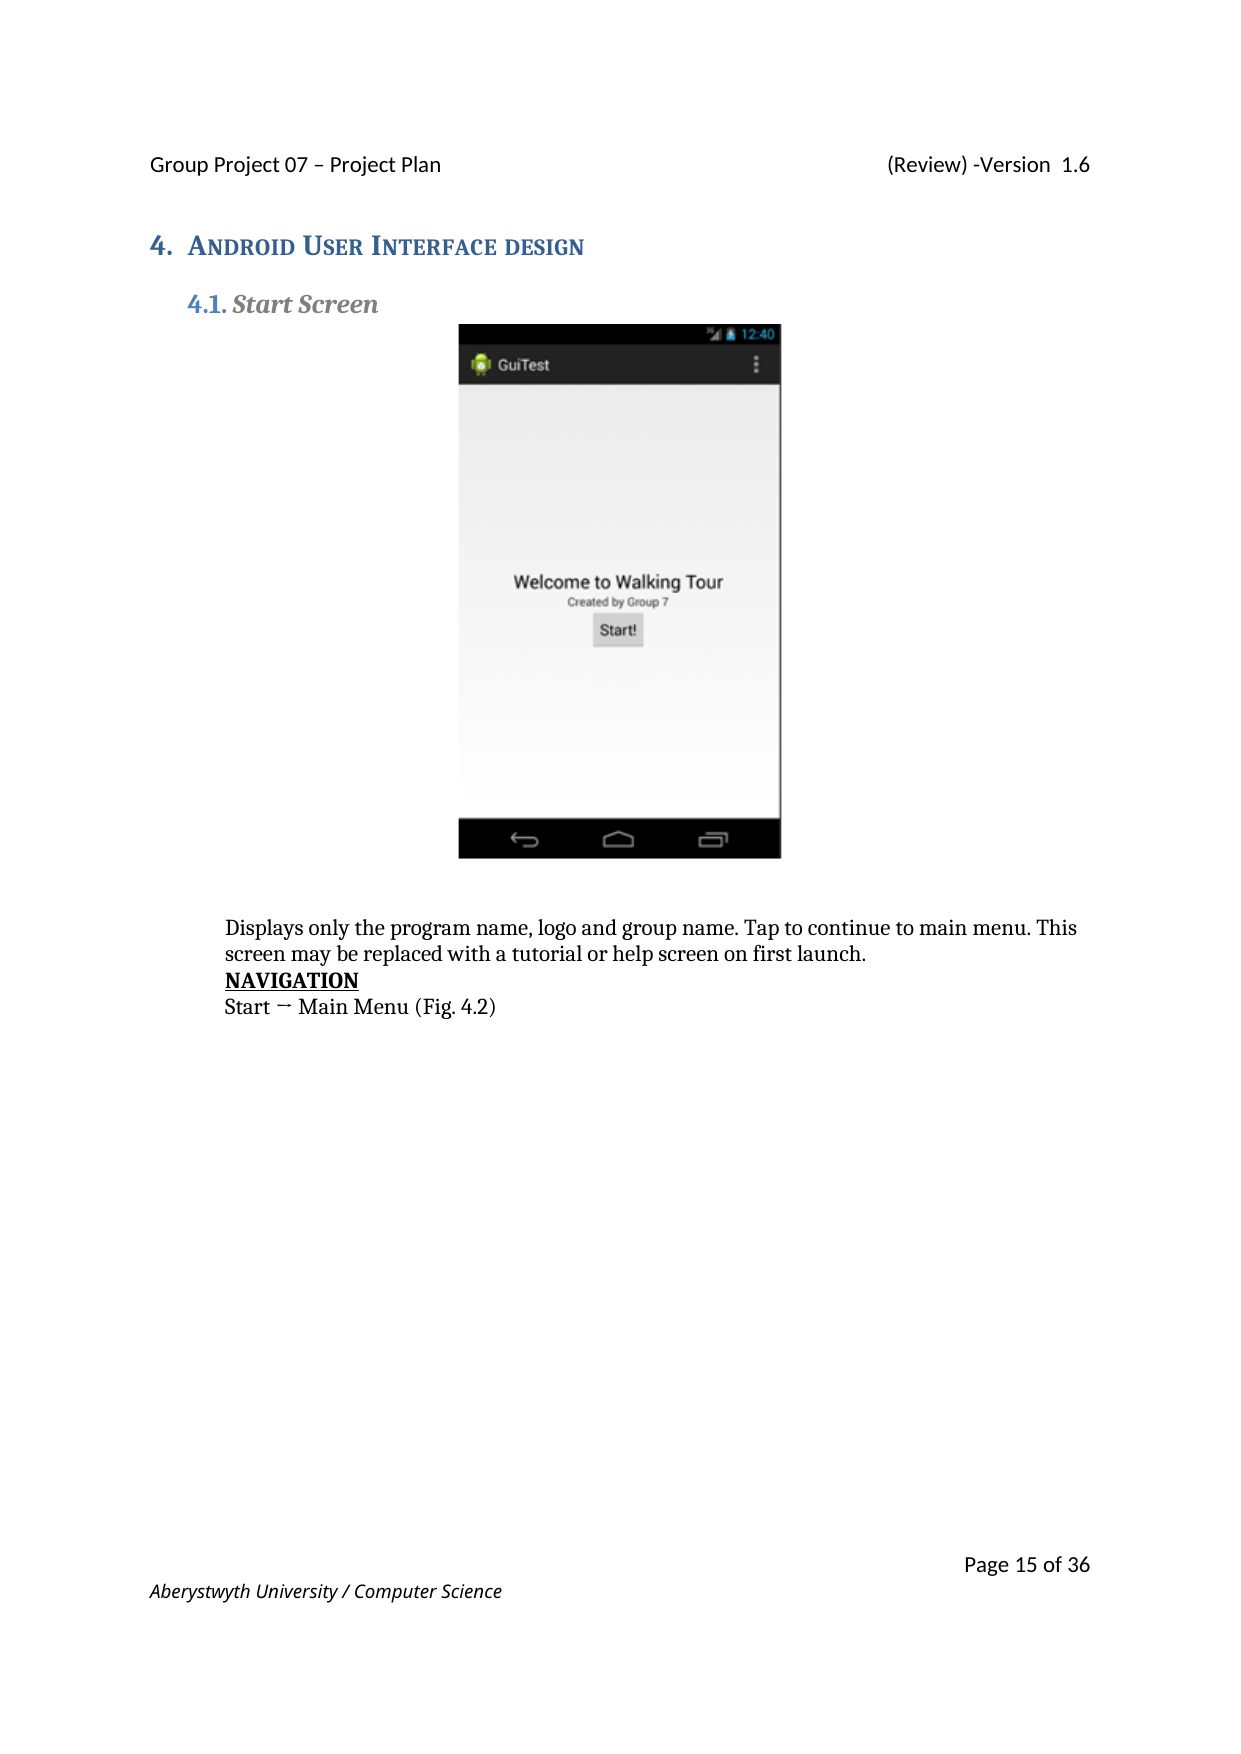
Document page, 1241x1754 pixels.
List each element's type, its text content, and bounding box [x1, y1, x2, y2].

subtitle Android User Interface design [150, 229, 1090, 263]
subtitle Start Screen [187, 289, 1090, 320]
text Displays only the program name, logo and group name. Tap to continue to main menu. This screen may be replaced with a tutorial or help screen on first launch. [225, 915, 1090, 967]
text NAVIGATION [225, 967, 1090, 994]
text Start → Main Menu (Fig. 4.2) [225, 994, 1090, 1020]
